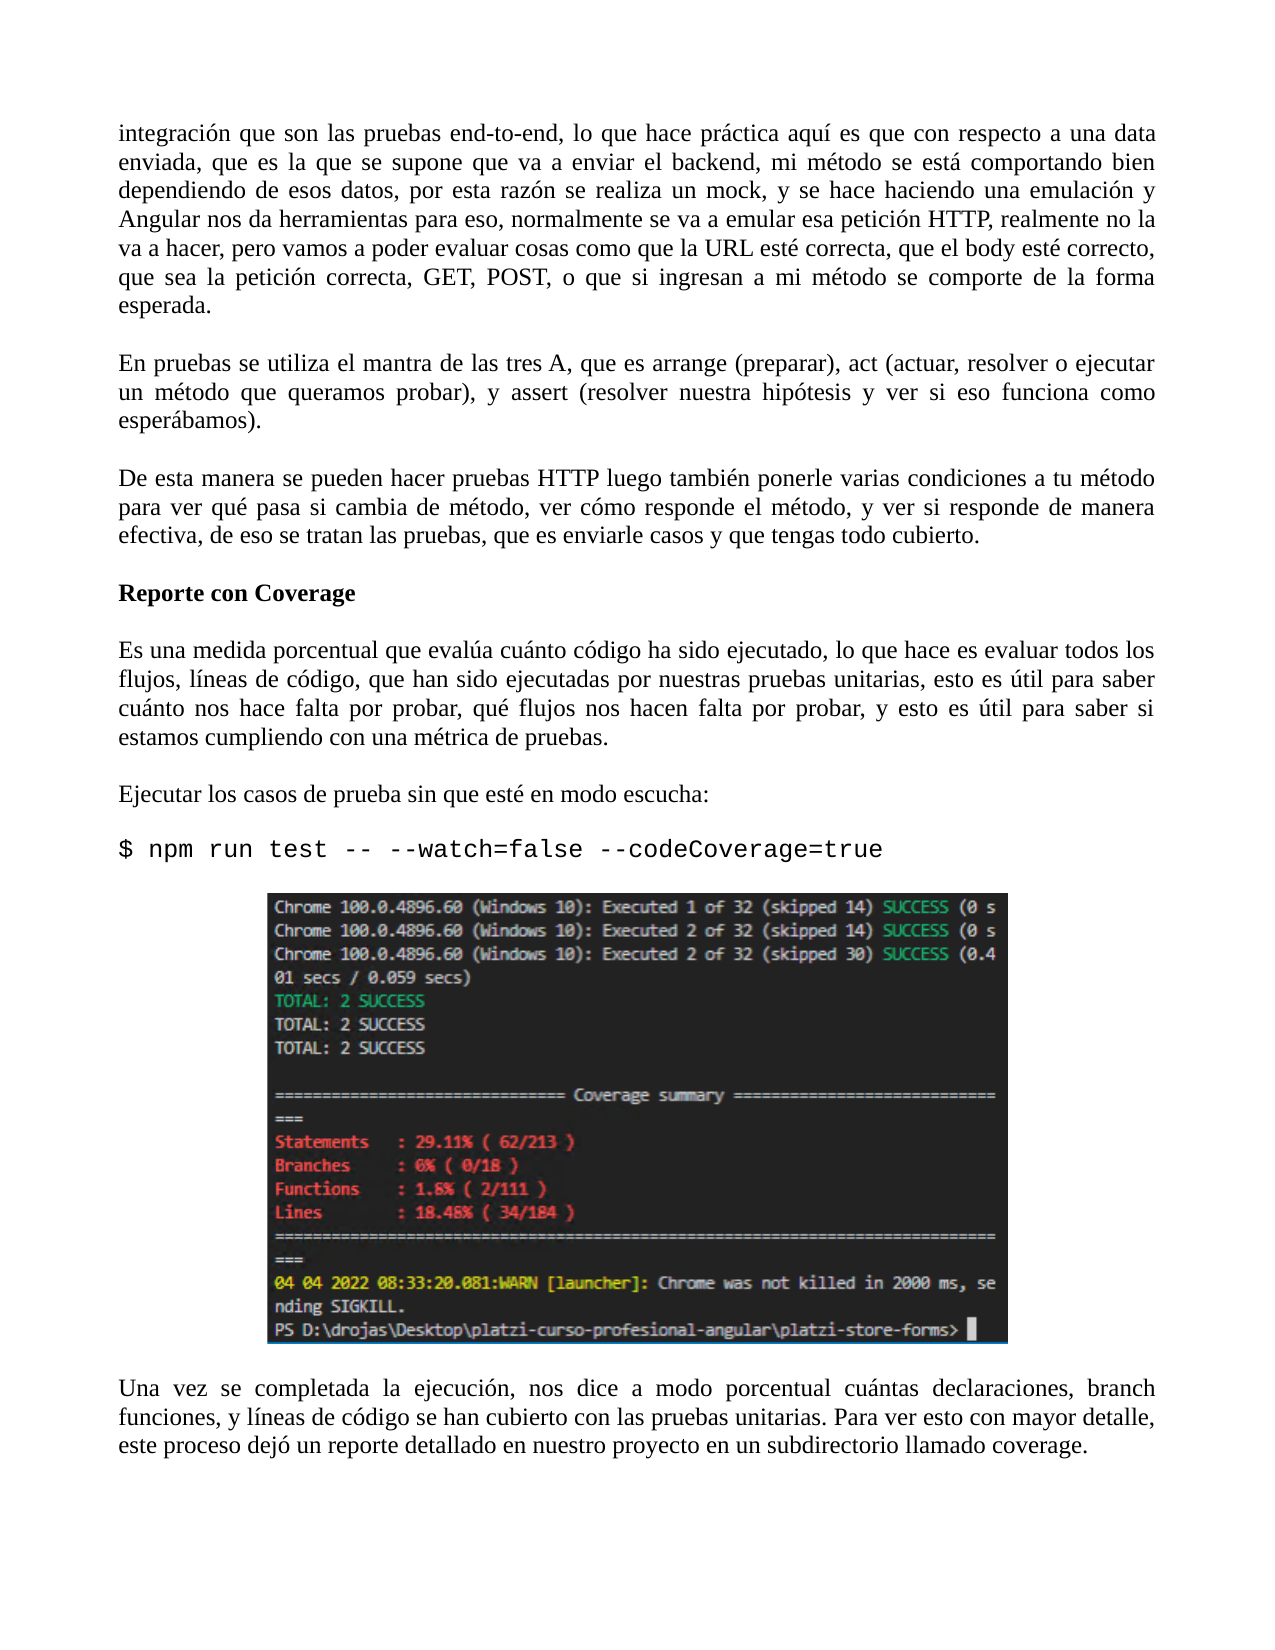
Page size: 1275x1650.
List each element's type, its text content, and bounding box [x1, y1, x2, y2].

text $ npm run test -- --watch=false --codeCoverage=true [118, 837, 1157, 865]
text Es una medida porcentual que evalúa cuánto código ha sido ejecutado, lo que hace es evaluar todos los flujos, líneas de código, que han sido ejecutadas por nuestras pruebas unitarias, esto es útil para saber cuánto nos hace falta por probar, qué flujos nos hacen falta por probar, y esto es útil para saber si estamos cumpliendo con una métrica de pruebas. [118, 636, 1157, 751]
text De esta manera se pueden hacer pruebas HTTP luego también ponerle varias condiciones a tu método para ver qué pasa si cambia de método, ver cómo responde el método, y ver si responde de manera efectiva, de eso se tratan las pruebas, que es enviarle casos y que tengas todo cubierto. [118, 463, 1157, 549]
text Ejecutar los casos de prueba sin que esté en modo escucha: [118, 779, 1157, 808]
text Una vez se completada la ejecución, nos dice a modo porcentual cuántas declaraciones, branch funciones, y líneas de código se han cubierto con las pruebas unitarias. Para ver esto con mayor detalle, este proceso dejó un reporte detallado en nuestro proyecto en un subdirectorio llamado coverage. [118, 1373, 1157, 1459]
text integración que son las pruebas end-to-end, lo que hace práctica aquí es que con respecto a una data enviada, que es la que se supone que va a enviar el backend, mi método se está comportando bien dependiendo de esos datos, por esta razón se realiza un mock, y se hace haciendo una emulación y Angular nos da herramientas para eso, normalmente se va a emular esa petición HTTP, realmente no la va a hacer, pero vamos a poder evaluar cosas como que la URL esté correcta, que el body esté correcto, que sea la petición correcta, GET, POST, o que si ingresan a mi método se comporte de la forma esperada. [118, 118, 1157, 319]
text En pruebas se utiliza el mantra de las tres A, que es arrange (preparar), act (actuar, resolver o ejecutar un método que queramos probar), y assert (resolver nuestra hipótesis y ver si eso funciona como esperábamos). [118, 348, 1157, 434]
text Reporte con Coverage [118, 578, 1157, 607]
